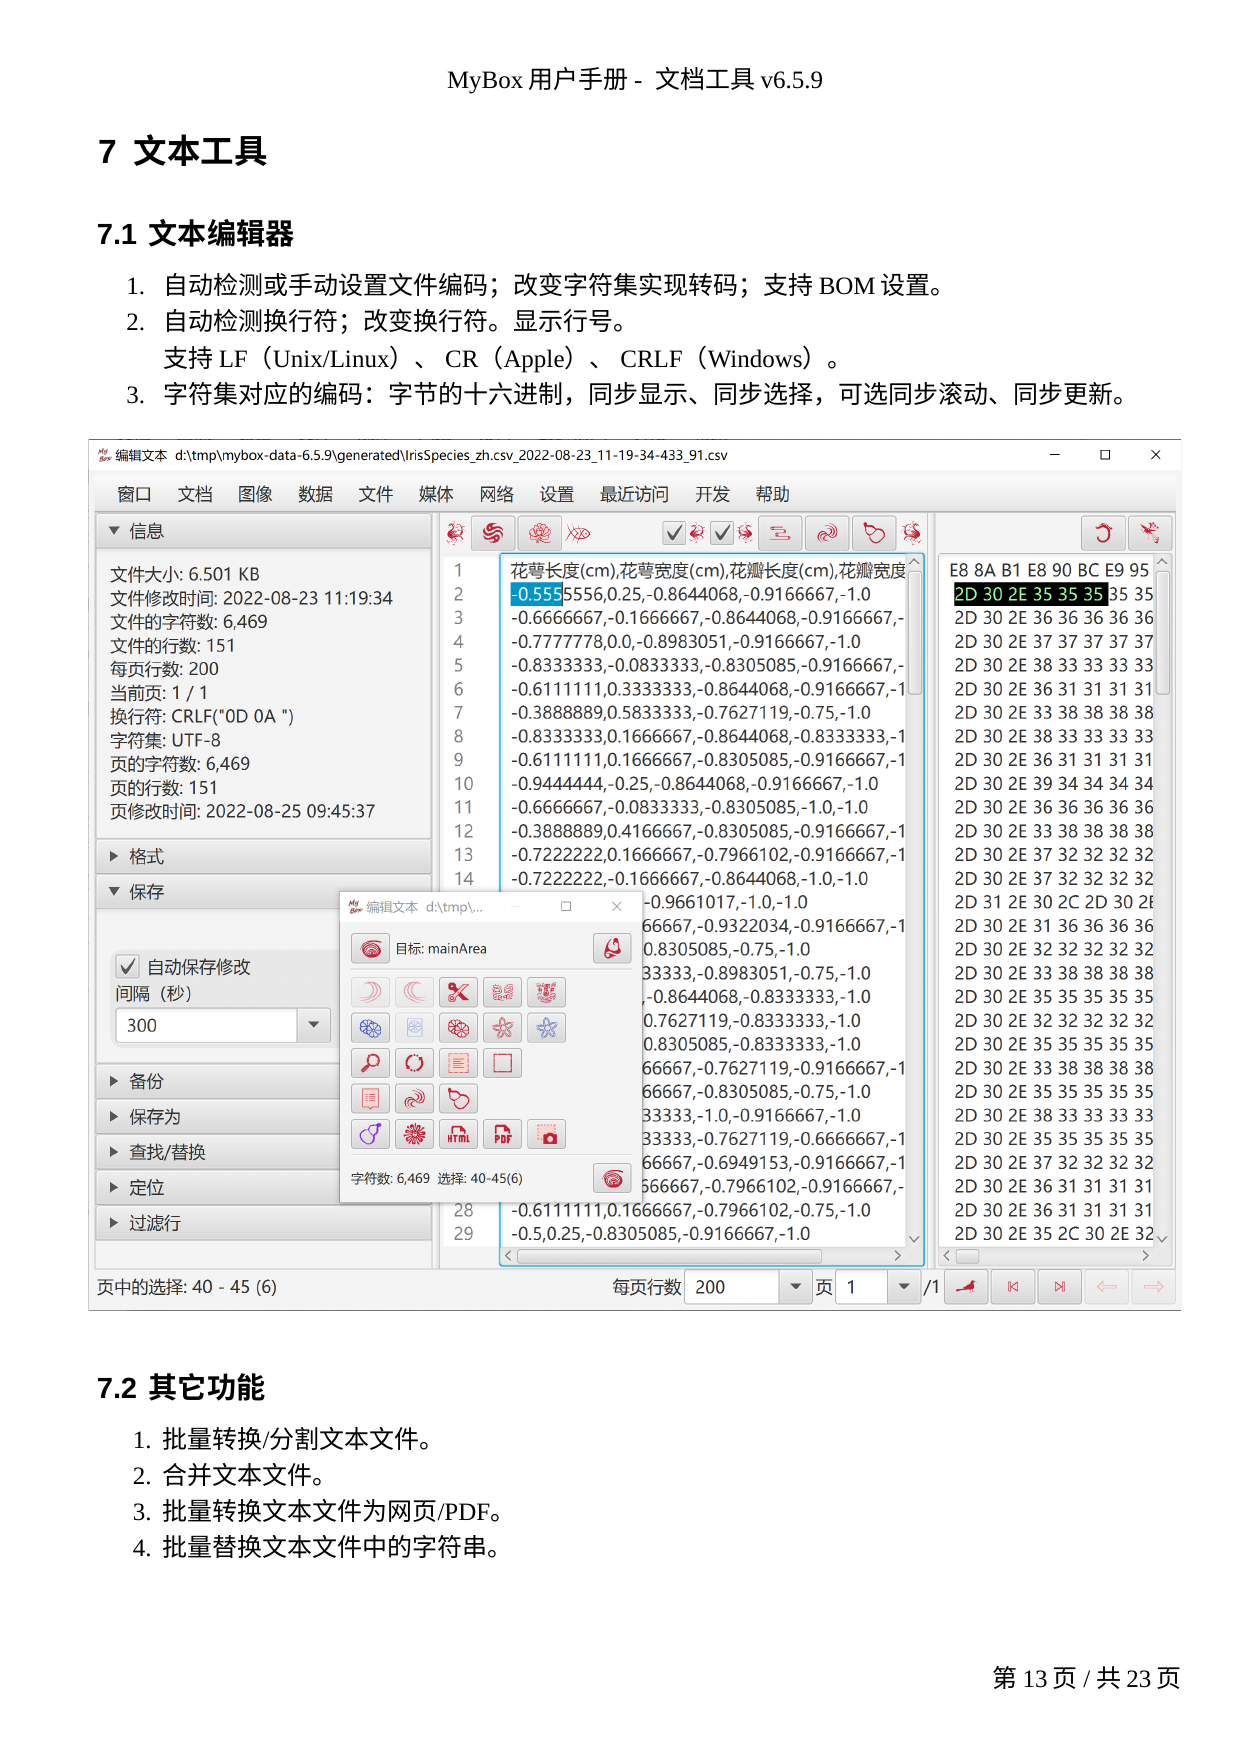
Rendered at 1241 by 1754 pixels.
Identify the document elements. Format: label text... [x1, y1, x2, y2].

list 批量转换文本文件为网页/PDF。 [133, 1492, 1181, 1528]
list 批量替换文本文件中的字符串。 [133, 1528, 1181, 1564]
list 自动检测或手动设置文件编码；改变字符集实现转码；支持BOM设置。 [126, 266, 1181, 302]
subtitle 其它功能 [88, 1364, 1181, 1407]
list 自动检测换行符；改变换行符。显示行号。 支持LF（Unix/Linux）、 CR（Apple）、 CRLF（Windows）。 [126, 302, 1181, 374]
list 合并文本文件。 [133, 1455, 1181, 1492]
subtitle 文本编辑器 [88, 211, 1181, 253]
list 批量转换/分割文本文件。 [133, 1419, 1181, 1455]
subtitle 文本工具 [88, 125, 1181, 173]
list 字符集对应的编码：字节的十六进制，同步显示、同步选择，可选同步滚动、同步更新。 [126, 374, 1181, 411]
picture [88, 439, 1182, 1311]
